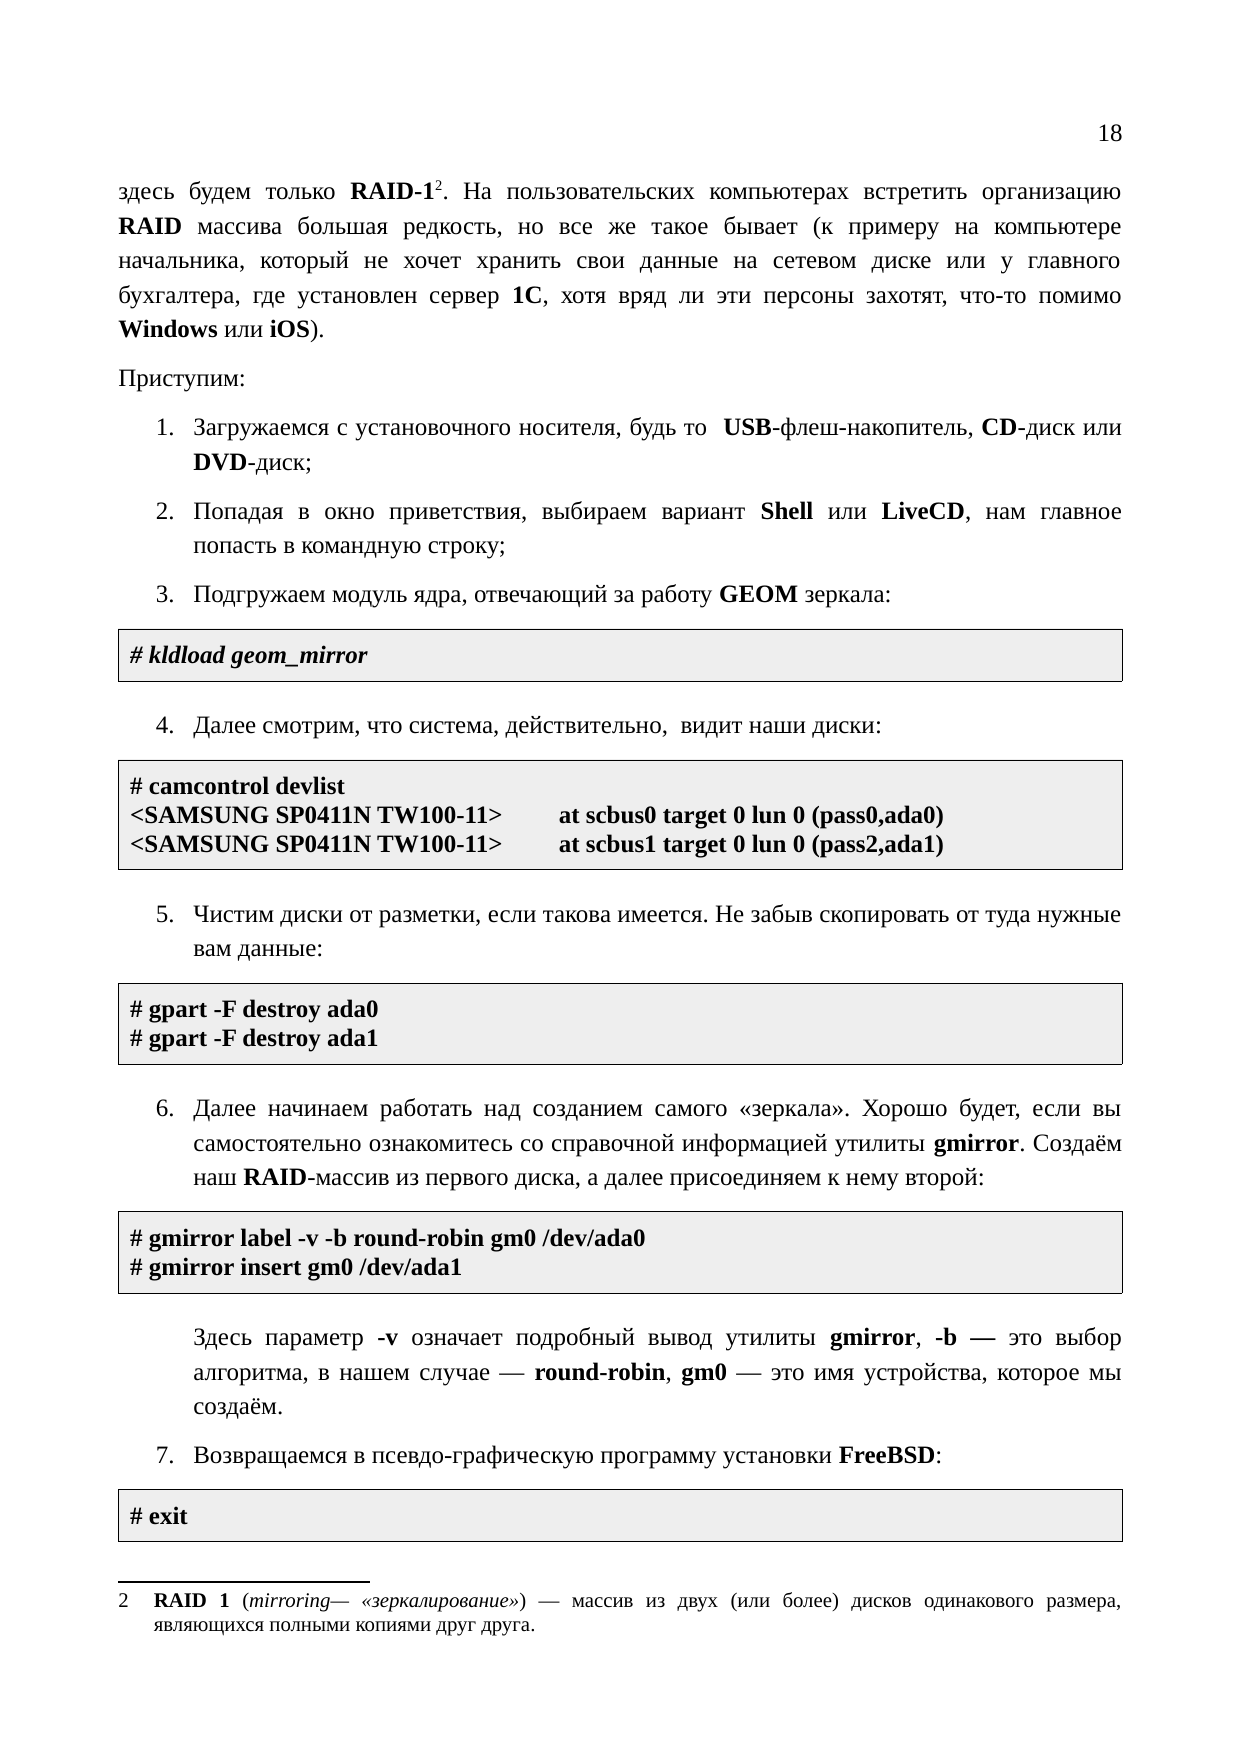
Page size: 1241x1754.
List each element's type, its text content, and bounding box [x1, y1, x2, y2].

text здесь будем только RAID-1. На пользовательских компьютерах встретить организацию RAID массива большая редкость, но все же такое бывает (к примеру на компьютере начальника, который не хочет хранить свои данные на сетевом диске или у главного бухгалтера, где установлен сервер 1С, хотя вряд ли эти персоны захотят, что-то помимо Windows или iOS). [118, 176, 1122, 343]
text # gmirror label -v -b round-robin gm0 /dev/ada0 [119, 1212, 1122, 1240]
text # kldload geom_mirror [119, 630, 1122, 681]
text # gpart -F destroy ada0 [119, 984, 1122, 1011]
text <SAMSUNG SP0411N TW100-11> at scbus1 target 0 lun 0 (pass2,ada1) [119, 817, 1122, 869]
list Далее начинаем работать над созданием самого «зеркала». Хорошо будет, если вы самостоятельно ознакомитесь со справочной информацией утилиты gmirror. Создаём наш RAID-массив из первого диска, а далее присоединяем к нему второй: [156, 1093, 1122, 1191]
text <SAMSUNG SP0411N TW100-11> at scbus0 target 0 lun 0 (pass0,ada0) [119, 788, 1122, 817]
text # camcontrol devlist [119, 761, 1122, 788]
text # exit [119, 1490, 1122, 1541]
text Приступим: [118, 363, 1122, 392]
list Возвращаемся в псевдо-графическую программу установки FreeBSD: [156, 1440, 1122, 1469]
list Подгружаем модуль ядра, отвечающий за работу GEOM зеркала: [156, 579, 1122, 608]
list Загружаемся с установочного носителя, будь то USB-флеш-накопитель, CD-диск или DVD-диск; [156, 412, 1122, 476]
list Попадая в окно приветствия, выбираем вариант Shell или LiveCD, нам главное попасть в командную строку; [156, 496, 1122, 559]
text RAID 1 (mirroring— «зеркалирование») — массив из двух (или более) дисков одинакового размера, являющихся полными копиями друг друга. [118, 1588, 1122, 1636]
list Чистим диски от разметки, если такова имеется. Не забыв скопировать от туда нужные вам данные: [156, 899, 1122, 962]
list Далее смотрим, что система, действительно, видит наши диски: [156, 711, 1122, 739]
text # gmirror insert gm0 /dev/ada1 [119, 1240, 1122, 1293]
text # gpart -F destroy ada1 [119, 1011, 1122, 1064]
list Здесь параметр -v означает подробный вывод утилиты gmirror, -b — это выбор алгоритма, в нашем случае — round-robin, gm0 — это имя устройства, которое мы создаём. [156, 1322, 1122, 1420]
